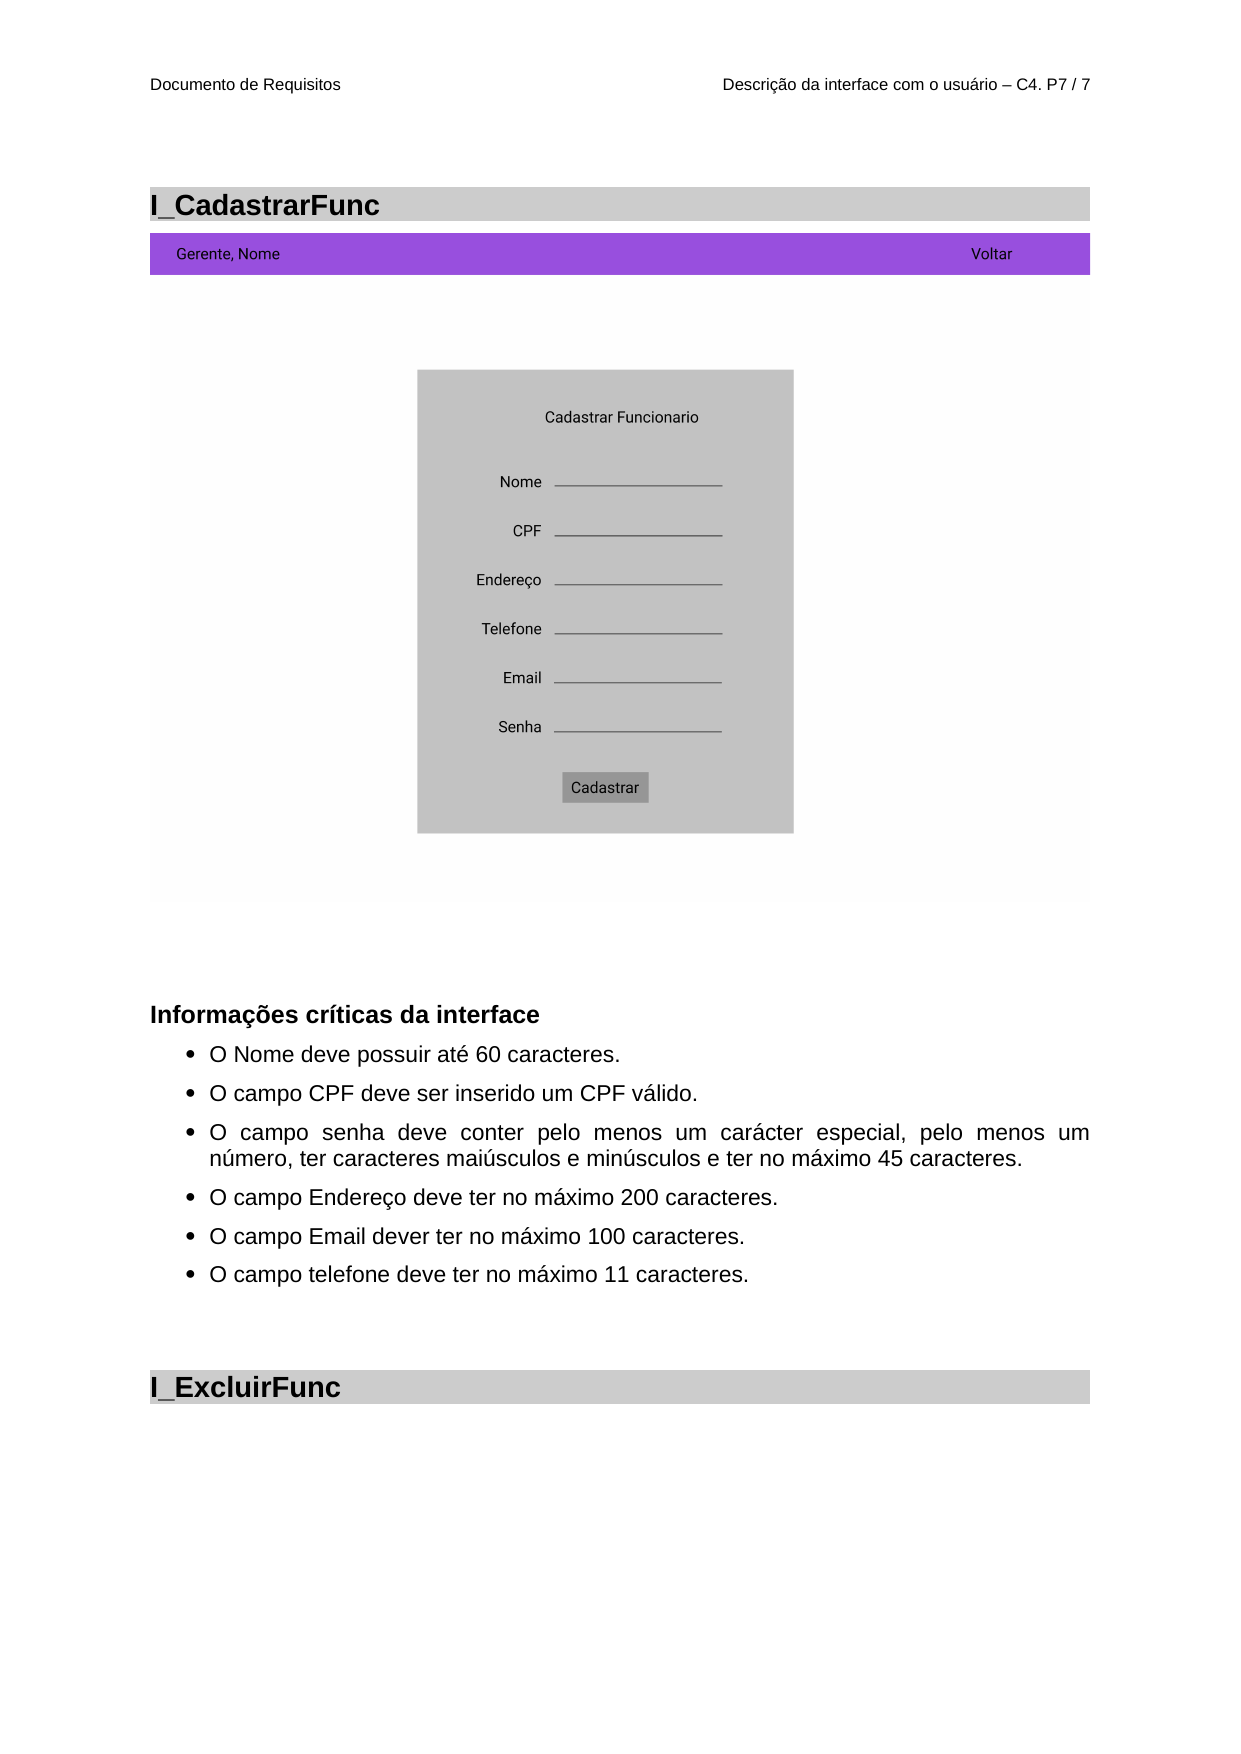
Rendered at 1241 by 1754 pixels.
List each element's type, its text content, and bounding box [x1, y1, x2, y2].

list O campo Email dever ter no máximo 100 caracteres. [186, 1223, 1090, 1249]
picture [150, 233, 1091, 902]
list O Nome deve possuir até 60 caracteres. [186, 1041, 1090, 1067]
list O campo senha deve conter pelo menos um carácter especial, pelo menos um número, ter caracteres maiúsculos e minúsculos e ter no máximo 45 caracteres. [186, 1118, 1090, 1171]
list O campo Endereço deve ter no máximo 200 caracteres. [186, 1184, 1090, 1210]
subtitle Informações críticas da interface [150, 999, 1090, 1028]
subtitle I_CadastrarFunc [150, 187, 1090, 221]
list O campo CPF deve ser inserido um CPF válido. [186, 1080, 1090, 1106]
list O campo telefone deve ter no máximo 11 caracteres. [186, 1261, 1090, 1288]
subtitle I_ExcluirFunc [150, 1370, 1090, 1404]
